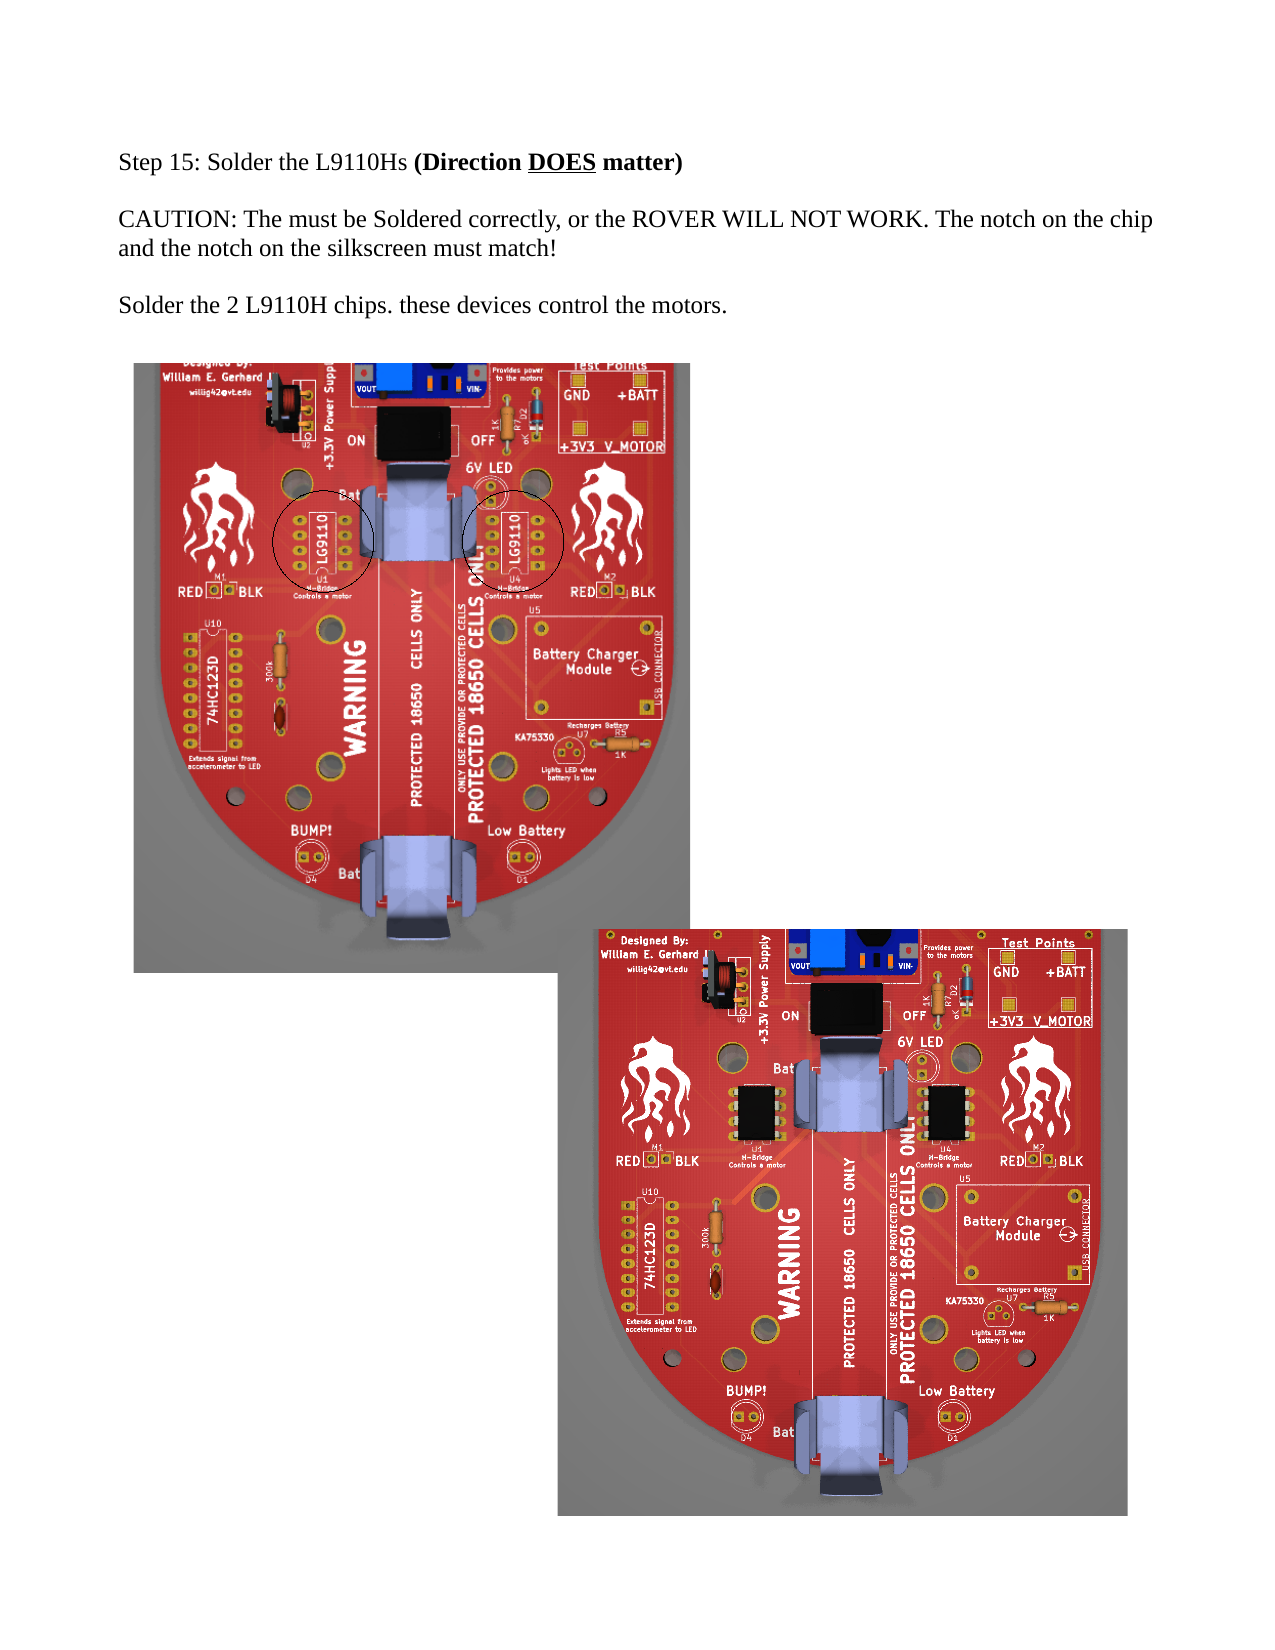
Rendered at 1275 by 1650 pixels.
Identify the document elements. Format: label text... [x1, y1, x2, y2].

text Step 15: Solder the L9110Hs (Direction DOES matter) [118, 147, 1157, 176]
picture [133, 363, 1128, 1516]
text CAUTION: The must be Soldered correctly, or the ROVER WILL NOT WORK. The notch on the chip and the notch on the silkscreen must match! [118, 204, 1157, 262]
text Solder the 2 L9110H chips. these devices control the motors. [118, 291, 1157, 319]
